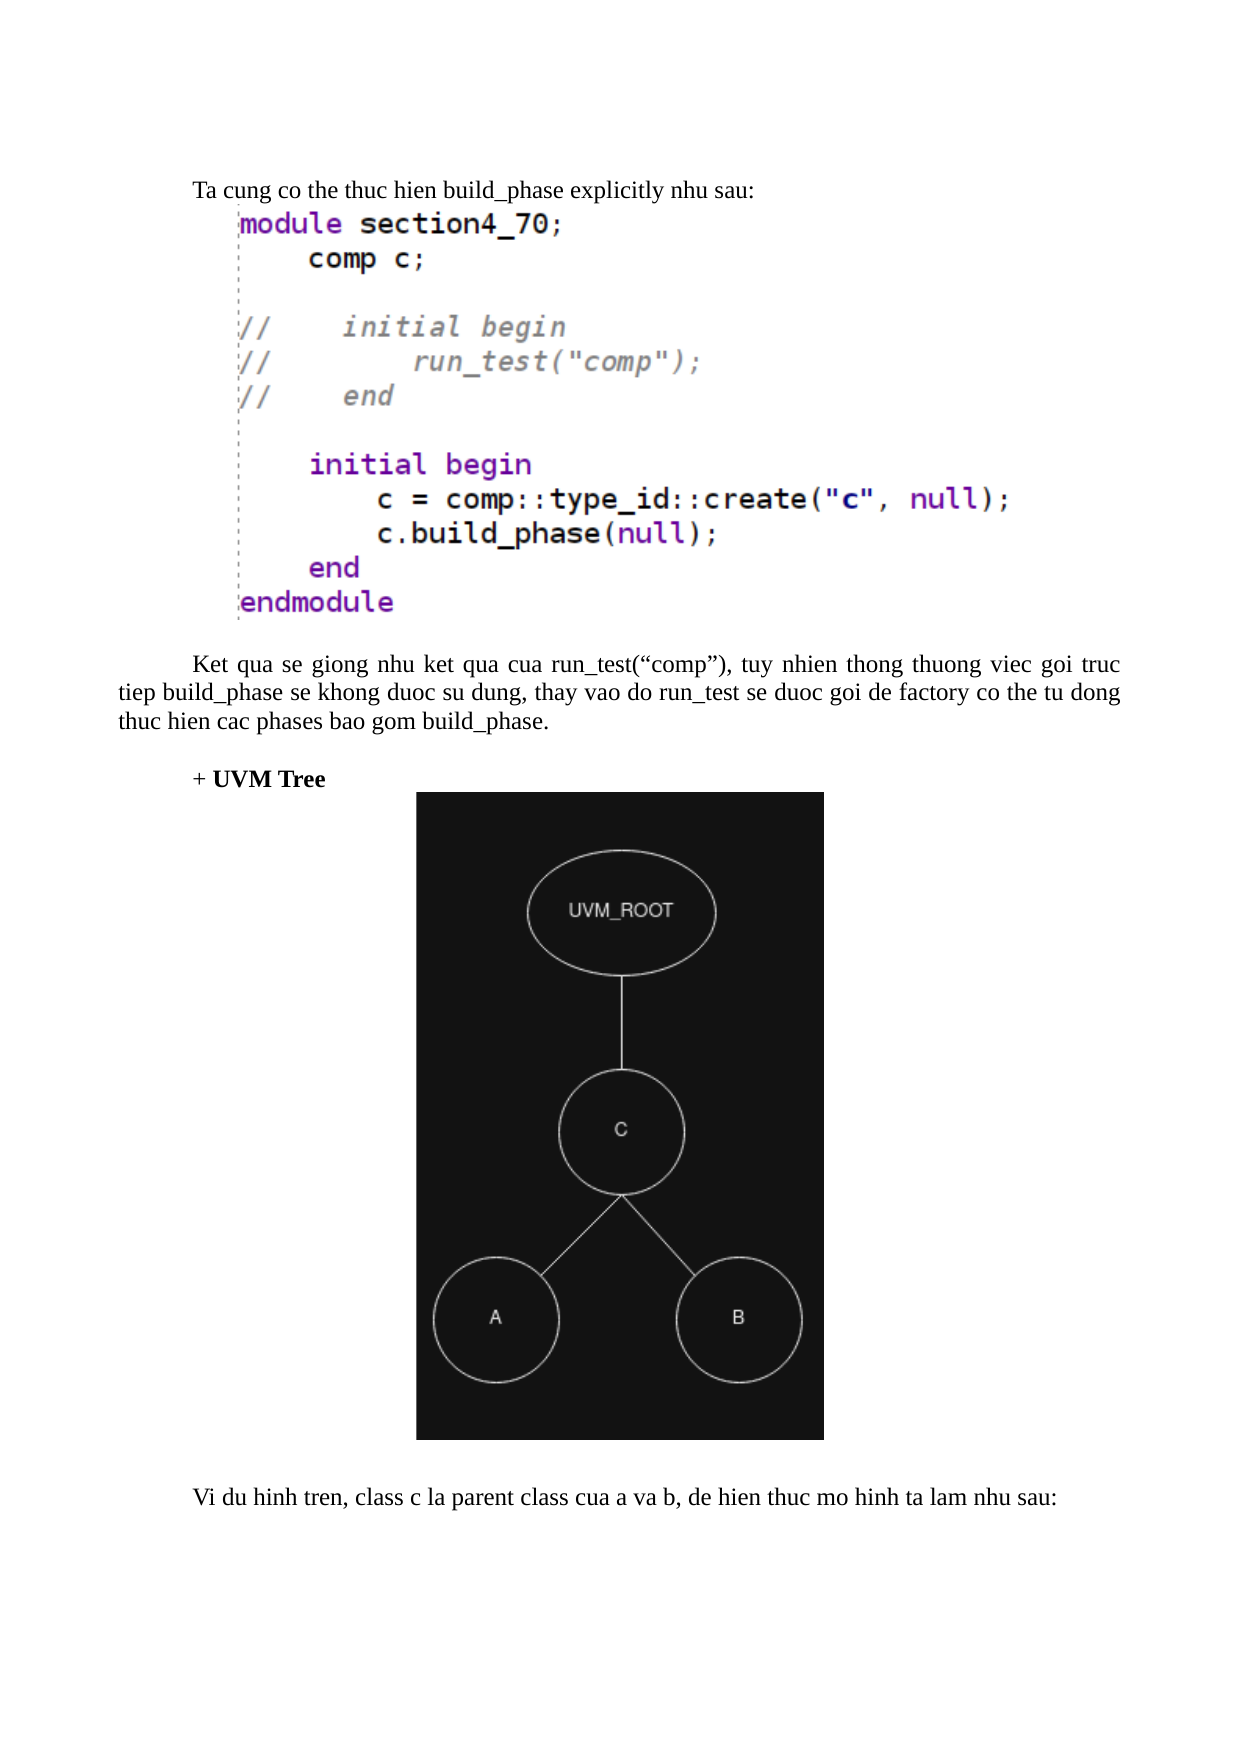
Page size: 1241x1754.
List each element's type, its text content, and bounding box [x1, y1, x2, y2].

text + UVM Tree [118, 764, 1122, 792]
picture [416, 792, 824, 1440]
picture [224, 204, 1017, 620]
text Ket qua se giong nhu ket qua cua run_test(“comp”), tuy nhien thong thuong viec goi truc tiep build_phase se khong duoc su dung, thay vao do run_test se duoc goi de factory co the tu dong thuc hien cac phases bao gom build_phase. [118, 204, 1122, 735]
text Vi du hinh tren, class c la parent class cua a va b, de hien thuc mo hinh ta lam nhu sau: [118, 1482, 1122, 1511]
text Ta cung co the thuc hien build_phase explicitly nhu sau: [118, 176, 1122, 204]
